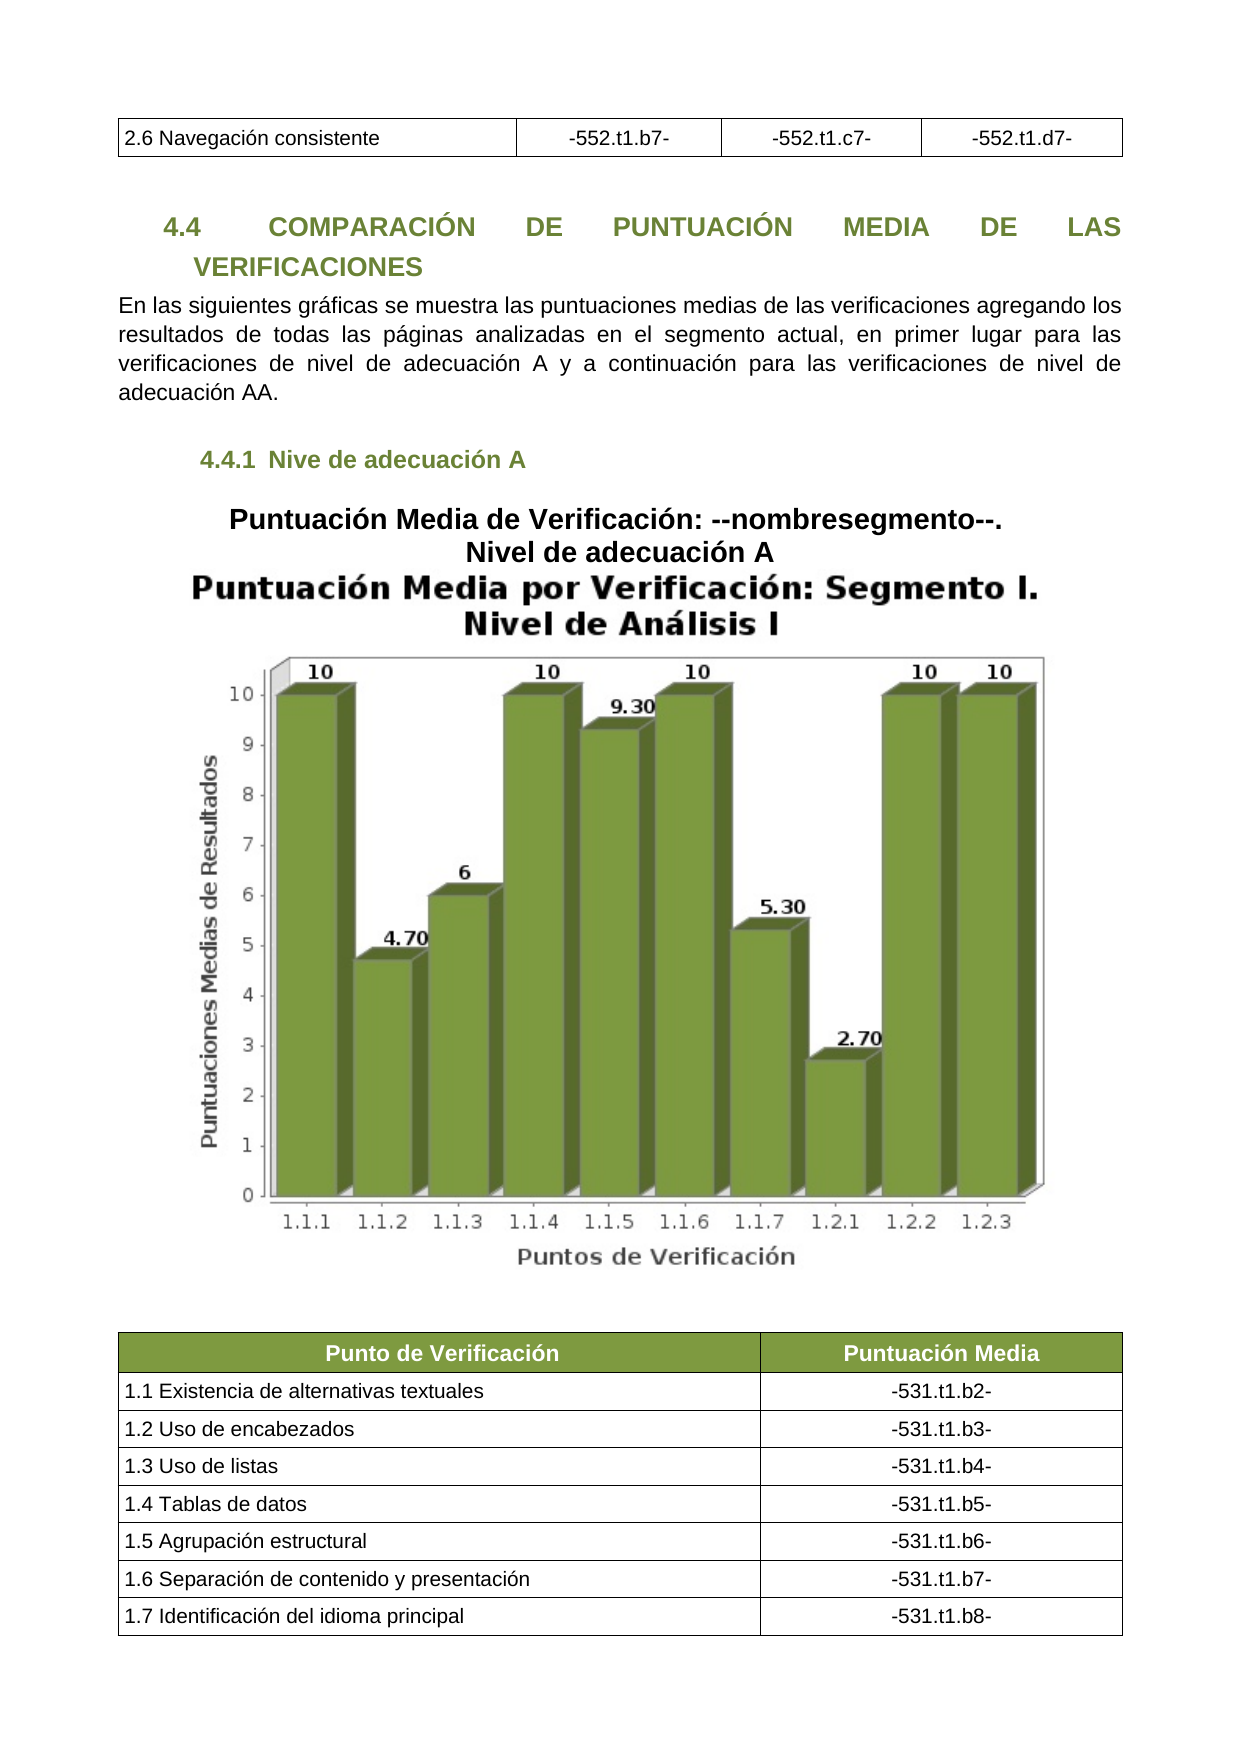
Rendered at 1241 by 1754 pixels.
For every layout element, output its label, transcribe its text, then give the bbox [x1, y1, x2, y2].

table_cell -552.t1.c7- [722, 119, 921, 156]
table_cell -531.t1.b2- [761, 1373, 1122, 1409]
table_cell 1.5 Agrupación estructural [119, 1523, 760, 1559]
table_cell 1.2 Uso de encabezados [119, 1411, 760, 1447]
table_cell -552.t1.d7- [922, 119, 1122, 156]
table_cell -531.t1.b3- [761, 1411, 1122, 1447]
picture [178, 568, 1062, 1279]
text En las siguientes gráficas se muestra las puntuaciones medias de las verificaciones agregando los resultados de todas las páginas analizadas en el segmento actual, en primer lugar para las verificaciones de nivel de adecuación A y a continuación para las verificaciones de nivel de adecuación AA. [118, 292, 1122, 405]
table_cell -531.t1.b6- [761, 1523, 1122, 1559]
subtitle Nive de adecuación A [193, 445, 1122, 474]
table_cell 1.7 Identificación del idioma principal [119, 1598, 760, 1634]
table_header Punto de Verificación [119, 1333, 760, 1372]
table_cell 1.4 Tablas de datos [119, 1486, 760, 1522]
text Puntuación Media de Verificación: --nombresegmento--. [118, 502, 1122, 535]
table_cell 2.6 Navegación consistente [119, 119, 516, 156]
table_cell -531.t1.b5- [761, 1486, 1122, 1522]
table_header Puntuación Media [761, 1333, 1122, 1372]
table_cell -531.t1.b4- [761, 1448, 1122, 1484]
table_cell -552.t1.b7- [517, 119, 721, 156]
text Nivel de adecuación A [118, 535, 1122, 569]
table_cell 1.6 Separación de contenido y presentación [119, 1561, 760, 1597]
subtitle Comparación de Puntuación media de las verificaciones [156, 211, 1122, 282]
table_cell -531.t1.b8- [761, 1598, 1122, 1634]
table_cell -531.t1.b7- [761, 1561, 1122, 1597]
table_cell 1.3 Uso de listas [119, 1448, 760, 1484]
table_cell 1.1 Existencia de alternativas textuales [119, 1373, 760, 1409]
